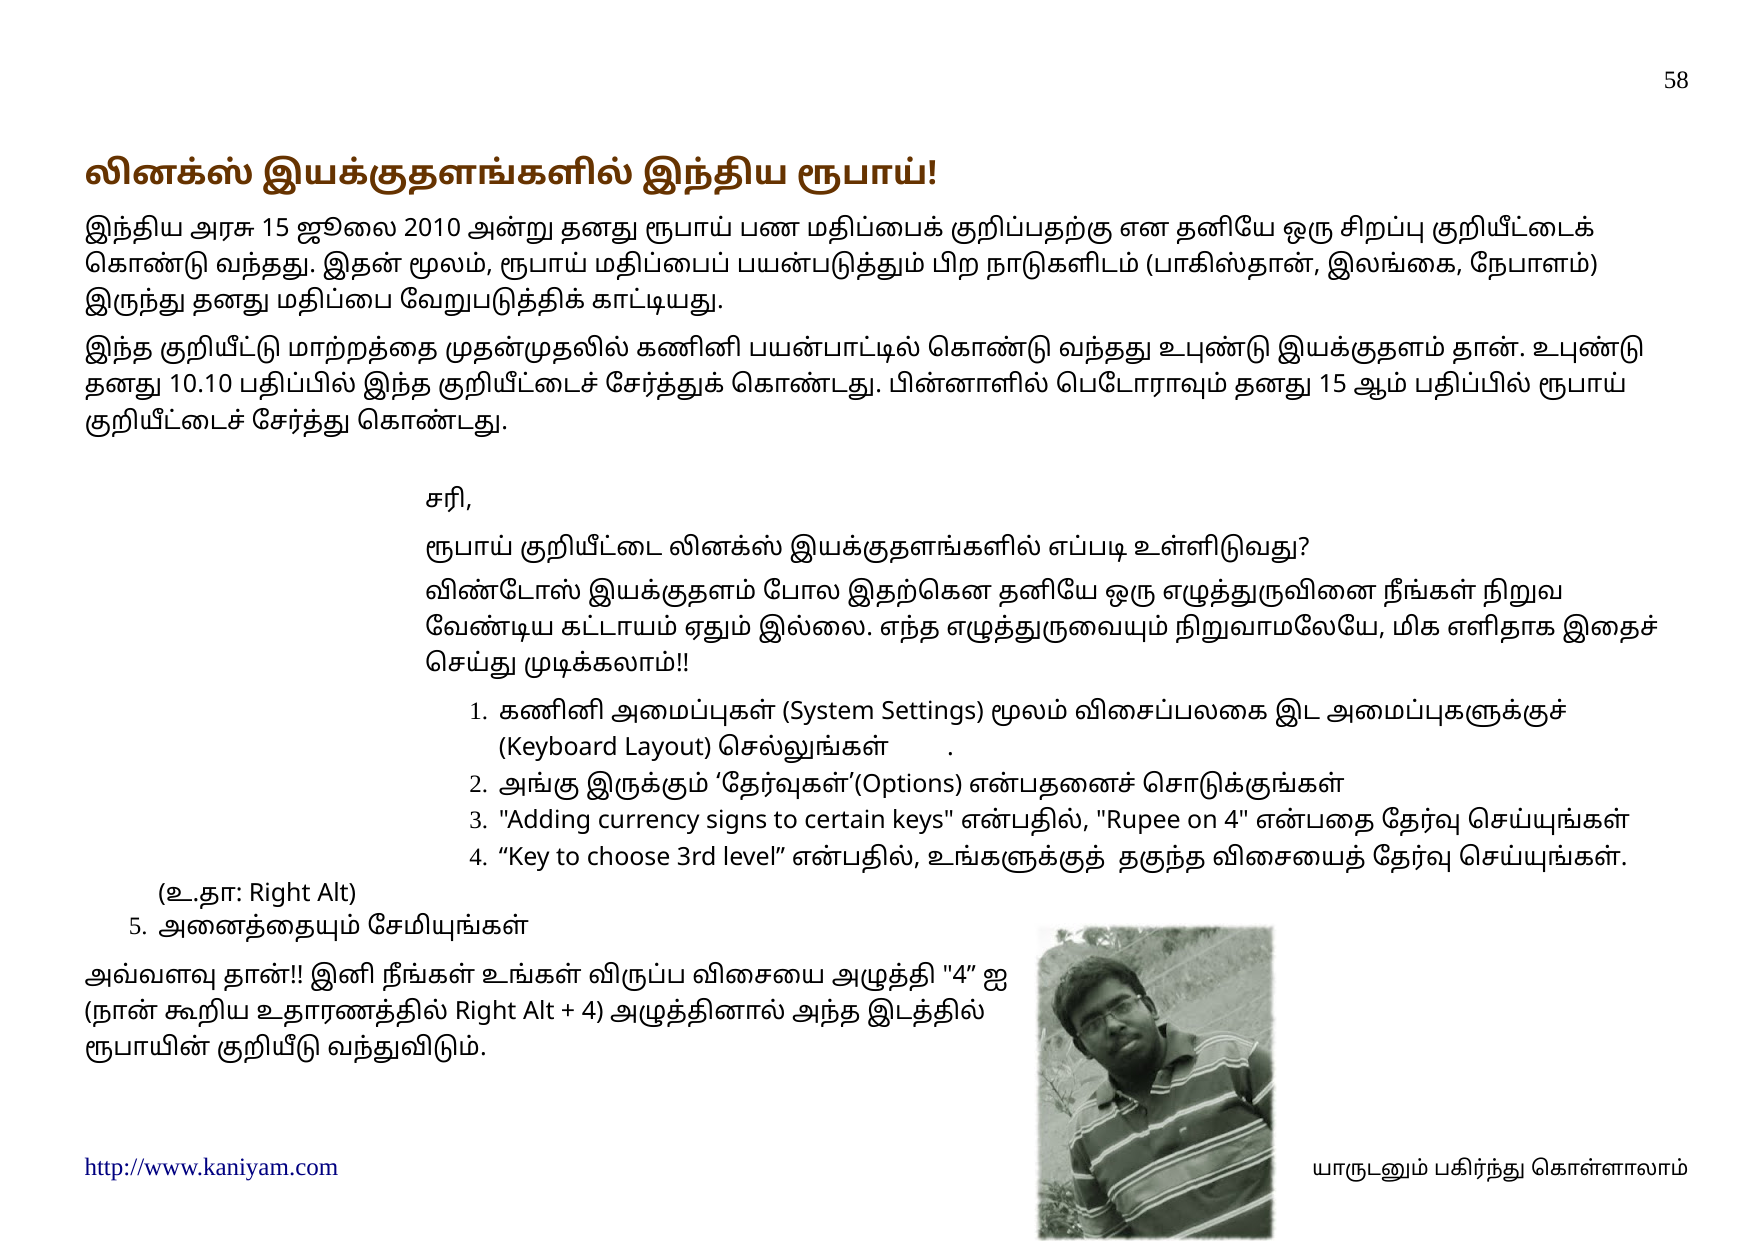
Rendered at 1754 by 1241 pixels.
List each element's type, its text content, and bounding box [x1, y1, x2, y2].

text ரூபாய் குறியீட்டை லினக்ஸ் இயக்குதளங்களில் எப்படி உள்ளிடுவது? [84, 529, 1688, 565]
subtitle லினக்ஸ் இயக்குதளங்களில் இந்திய ரூபாய்! [84, 149, 1688, 197]
text [1277, 956, 1688, 1064]
text சரி, [84, 480, 1688, 516]
picture [1034, 923, 1277, 1241]
text இந்த குறியீட்டு மாற்றத்தை முதன்முதலில் கணினி பயன்பாட்டில் கொண்டு வந்தது உபுண்டு இயக்குதளம் தான். உபுண்டு தனது 10.10 பதிப்பில் இந்த குறியீட்டைச் சேர்த்துக் கொண்டது. பின்னாளில் பெடோராவும் தனது 15 ஆம் பதிப்பில் ரூபாய் குறியீட்டைச் சேர்த்து கொண்டது. [84, 330, 1688, 439]
text இந்திய அரசு 15 ஜூலை 2010 அன்று தனது ரூபாய் பண மதிப்பைக் குறிப்பதற்கு என தனியே ஒரு சிறப்பு குறியீட்டைக் கொண்டு வந்தது. இதன் மூலம், ரூபாய் மதிப்பைப் பயன்படுத்தும் பிற நாடுகளிடம் (பாகிஸ்தான், இலங்கை, நேபாளம்) இருந்து தனது மதிப்பை வேறுபடுத்திக் காட்டியது. [84, 209, 1688, 317]
list கணினி அமைப்புகள் (System Settings) மூலம் விசைப்பலகை இட அமைப்புகளுக்குச் (Keyboard Layout) செல்லுங்கள் . [128, 693, 1688, 766]
list அனைத்தையும் சேமியுங்கள் [128, 911, 1688, 944]
list “Key to choose 3rd level” என்பதில், உங்களுக்குத் தகுந்த விசையைத் தேர்வு செய்யுங்கள். (உ.தா: Right Alt) [128, 838, 1688, 911]
list அங்கு இருக்கும் ‘தேர்வுகள்’(Options) என்பதனைச் சொடுக்குங்கள் [128, 766, 1688, 802]
text அவ்வளவு தான்!! இனி நீங்கள் உங்கள் விருப்ப விசையை அழுத்தி "4” ஐ (நான் கூறிய உதாரணத்தில் Right Alt + 4) அழுத்தினால் அந்த இடத்தில் ரூபாயின் குறியீடு வந்துவிடும். [84, 956, 1034, 1064]
list "Adding currency signs to certain keys" என்பதில், "Rupee on 4" என்பதை தேர்வு செய்யுங்கள் [128, 802, 1688, 838]
text விண்டோஸ் இயக்குதளம் போல இதற்கென தனியே ஒரு எழுத்துருவினை நீங்கள் நிறுவ வேண்டிய கட்டாயம் ஏதும் இல்லை. எந்த எழுத்துருவையும் நிறுவாமலேயே, மிக எளிதாக இதைச் செய்து முடிக்கலாம்!! [84, 577, 1688, 681]
